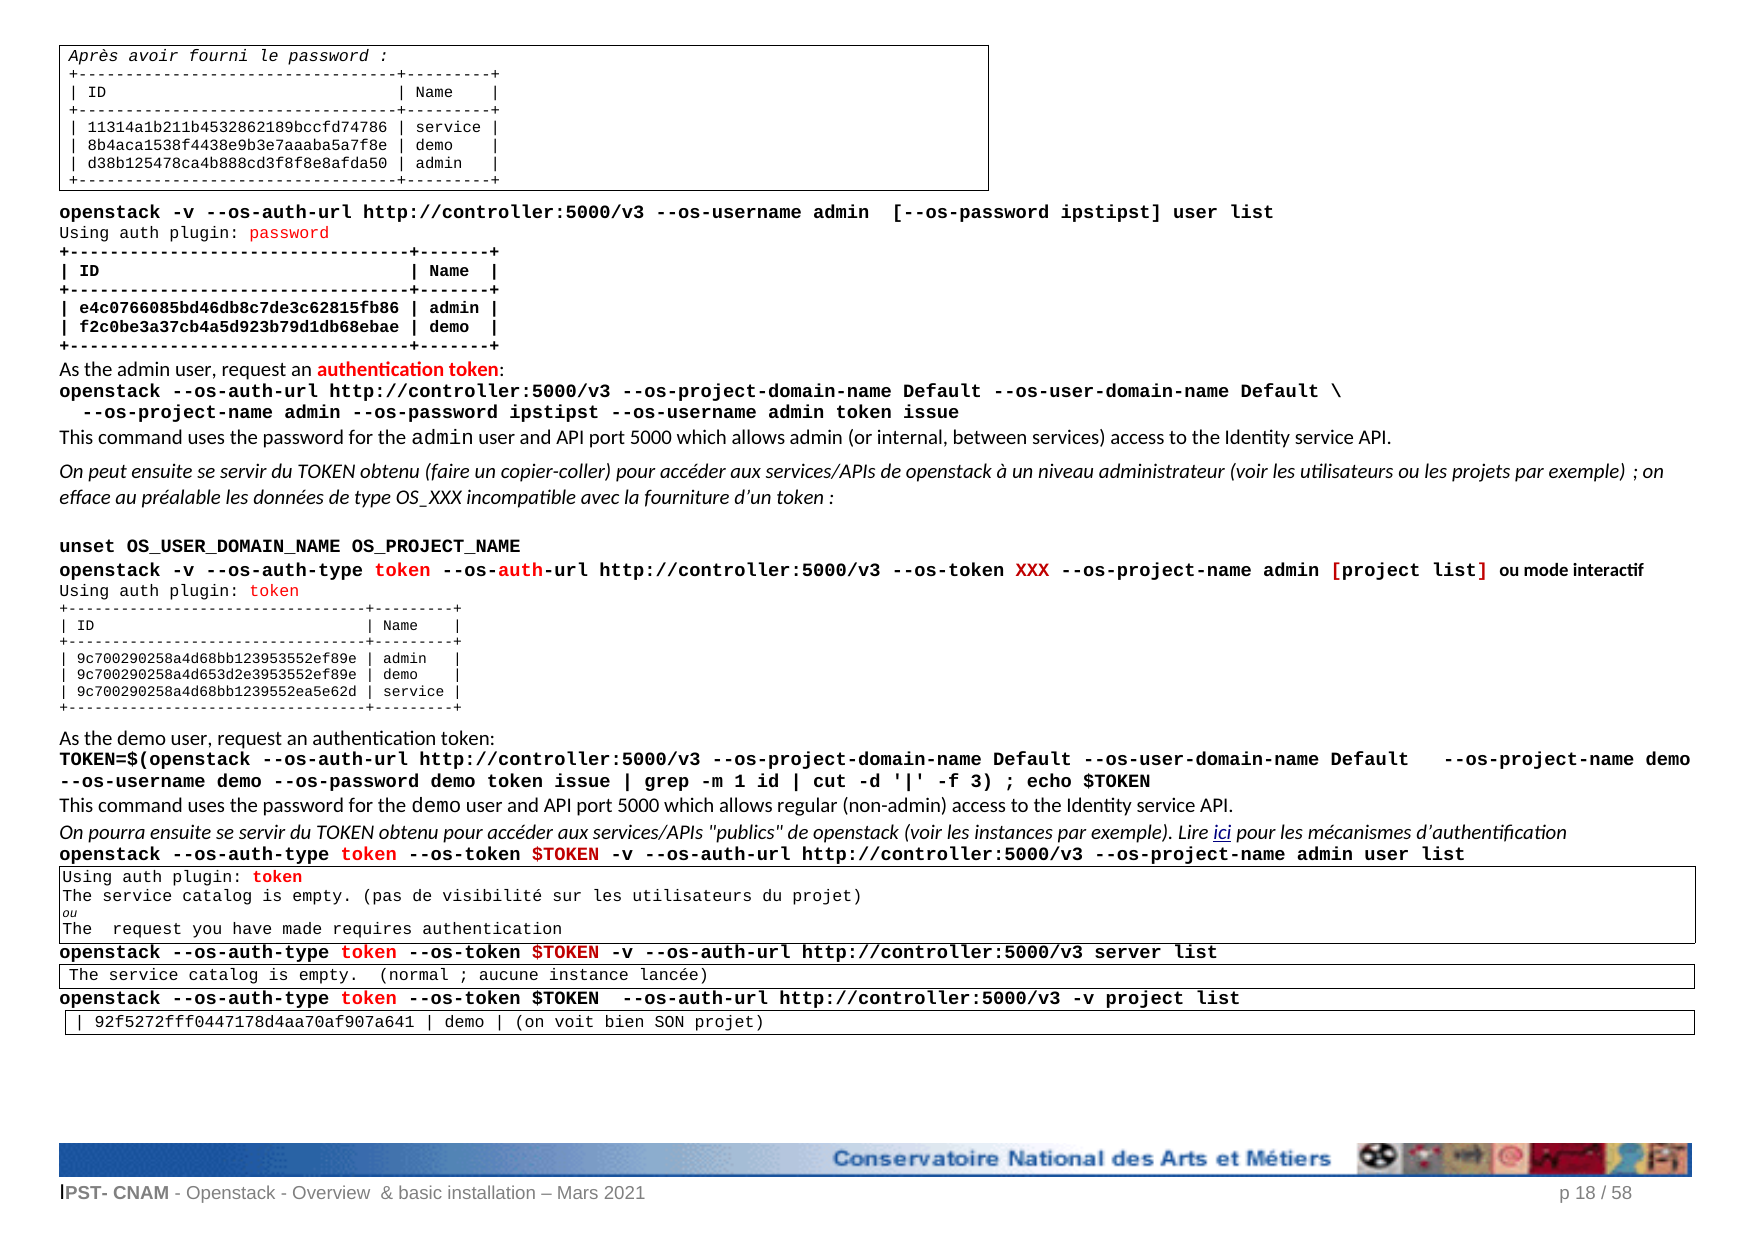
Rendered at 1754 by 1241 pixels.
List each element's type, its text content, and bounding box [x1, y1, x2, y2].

text | ID | Name | [60, 81, 988, 99]
text +----------------------------------+-------+ [59, 243, 1695, 262]
text | 92f5272fff0447178d4aa70af907a641 | demo | (on voit bien SON projet) [66, 1011, 1694, 1034]
text ou [60, 903, 1695, 918]
text Après avoir fourni le password : [60, 46, 988, 63]
text As the demo user, request an authentication token: [59, 725, 1695, 750]
text openstack -v --os-auth-url http://controller:5000/v3 --os-username admin [--os-password ipstipst] user list [59, 203, 1695, 224]
text | d38b125478ca4b888cd3f8f8e8afda50 | admin | [60, 152, 988, 169]
text | f2c0be3a37cb4a5d923b79d1db68ebae | demo | [59, 319, 1695, 338]
text openstack --os-auth-type token --os-token $TOKEN --os-auth-url http://controller:5000/v3 -v project list [59, 989, 1695, 1010]
text Using auth plugin: password [59, 224, 1695, 243]
text openstack --os-auth-url http://controller:5000/v3 --os-project-domain-name Default --os-user-domain-name Default \ [59, 382, 1695, 403]
text TOKEN=$(openstack --os-auth-url http://controller:5000/v3 --os-project-domain-name Default --os-user-domain-name Default --os-project-name demo --os-username demo --os-password demo token issue | grep -m 1 id | cut -d '|' -f 3) ; echo $TOKEN [59, 750, 1695, 793]
text This command uses the password for the demo user and API port 5000 which allows regular (non-admin) access to the Identity service API. [59, 793, 1695, 819]
text +----------------------------------+---------+ [59, 634, 1695, 651]
text +----------------------------------+-------+ [59, 338, 1695, 356]
text | 8b4aca1538f4438e9b3e7aaaba5a7f8e | demo | [60, 134, 988, 152]
text On pourra ensuite se servir du TOKEN obtenu pour accéder aux services/APIs "publics" de openstack (voir les instances par exemple). Lire ici pour les mécanismes d’authentification [59, 819, 1695, 844]
text | 9c700290258a4d68bb123953552ef89e | admin | [59, 651, 1695, 667]
text | ID | Name | [59, 262, 1695, 281]
text +----------------------------------+-------+ [59, 281, 1695, 300]
text +----------------------------------+---------+ [60, 63, 988, 81]
text Using auth plugin: token [59, 582, 1695, 601]
text The service catalog is empty. (pas de visibilité sur les utilisateurs du projet) [60, 885, 1695, 903]
text On peut ensuite se servir du TOKEN obtenu (faire un copier-coller) pour accéder aux services/APIs de openstack à un niveau administrateur (voir les utilisateurs ou les projets par exemple) ; on efface au préalable les données de type OS_XXX incompatible avec la fourniture d’un token : [59, 458, 1695, 509]
text openstack --os-auth-type token --os-token $TOKEN -v --os-auth-url http://controller:5000/v3 server list [59, 944, 1695, 964]
text The request you have made requires authentication [60, 918, 1695, 943]
text +----------------------------------+---------+ [59, 601, 1695, 618]
text | ID | Name | [59, 618, 1695, 634]
text +----------------------------------+---------+ [59, 701, 1695, 717]
text The service catalog is empty. (normal ; aucune instance lancée) [60, 965, 1694, 988]
text openstack -v --os-auth-type token --os-auth-url http://controller:5000/v3 --os-token XXX --os-project-name admin [project list] ou mode interactif [59, 558, 1695, 582]
text This command uses the password for the admin user and API port 5000 which allows admin (or internal, between services) access to the Identity service API. [59, 424, 1695, 451]
text openstack --os-auth-type token --os-token $TOKEN -v --os-auth-url http://controller:5000/v3 --os-project-name admin user list [59, 844, 1695, 866]
text | 9c700290258a4d68bb1239552ea5e62d | service | [59, 684, 1695, 701]
text | 9c700290258a4d653d2e3953552ef89e | demo | [59, 667, 1695, 684]
text | 11314a1b211b4532862189bccfd74786 | service | [60, 116, 988, 134]
text +----------------------------------+---------+ [60, 169, 988, 190]
text Using auth plugin: token [60, 867, 1695, 885]
text --os-project-name admin --os-password ipstipst --os-username admin token issue [59, 403, 1695, 424]
text unset OS_USER_DOMAIN_NAME OS_PROJECT_NAME [59, 537, 1695, 558]
text | e4c0766085bd46db8c7de3c62815fb86 | admin | [59, 300, 1695, 319]
text As the admin user, request an authentication token: [59, 356, 1695, 382]
text +----------------------------------+---------+ [60, 99, 988, 116]
